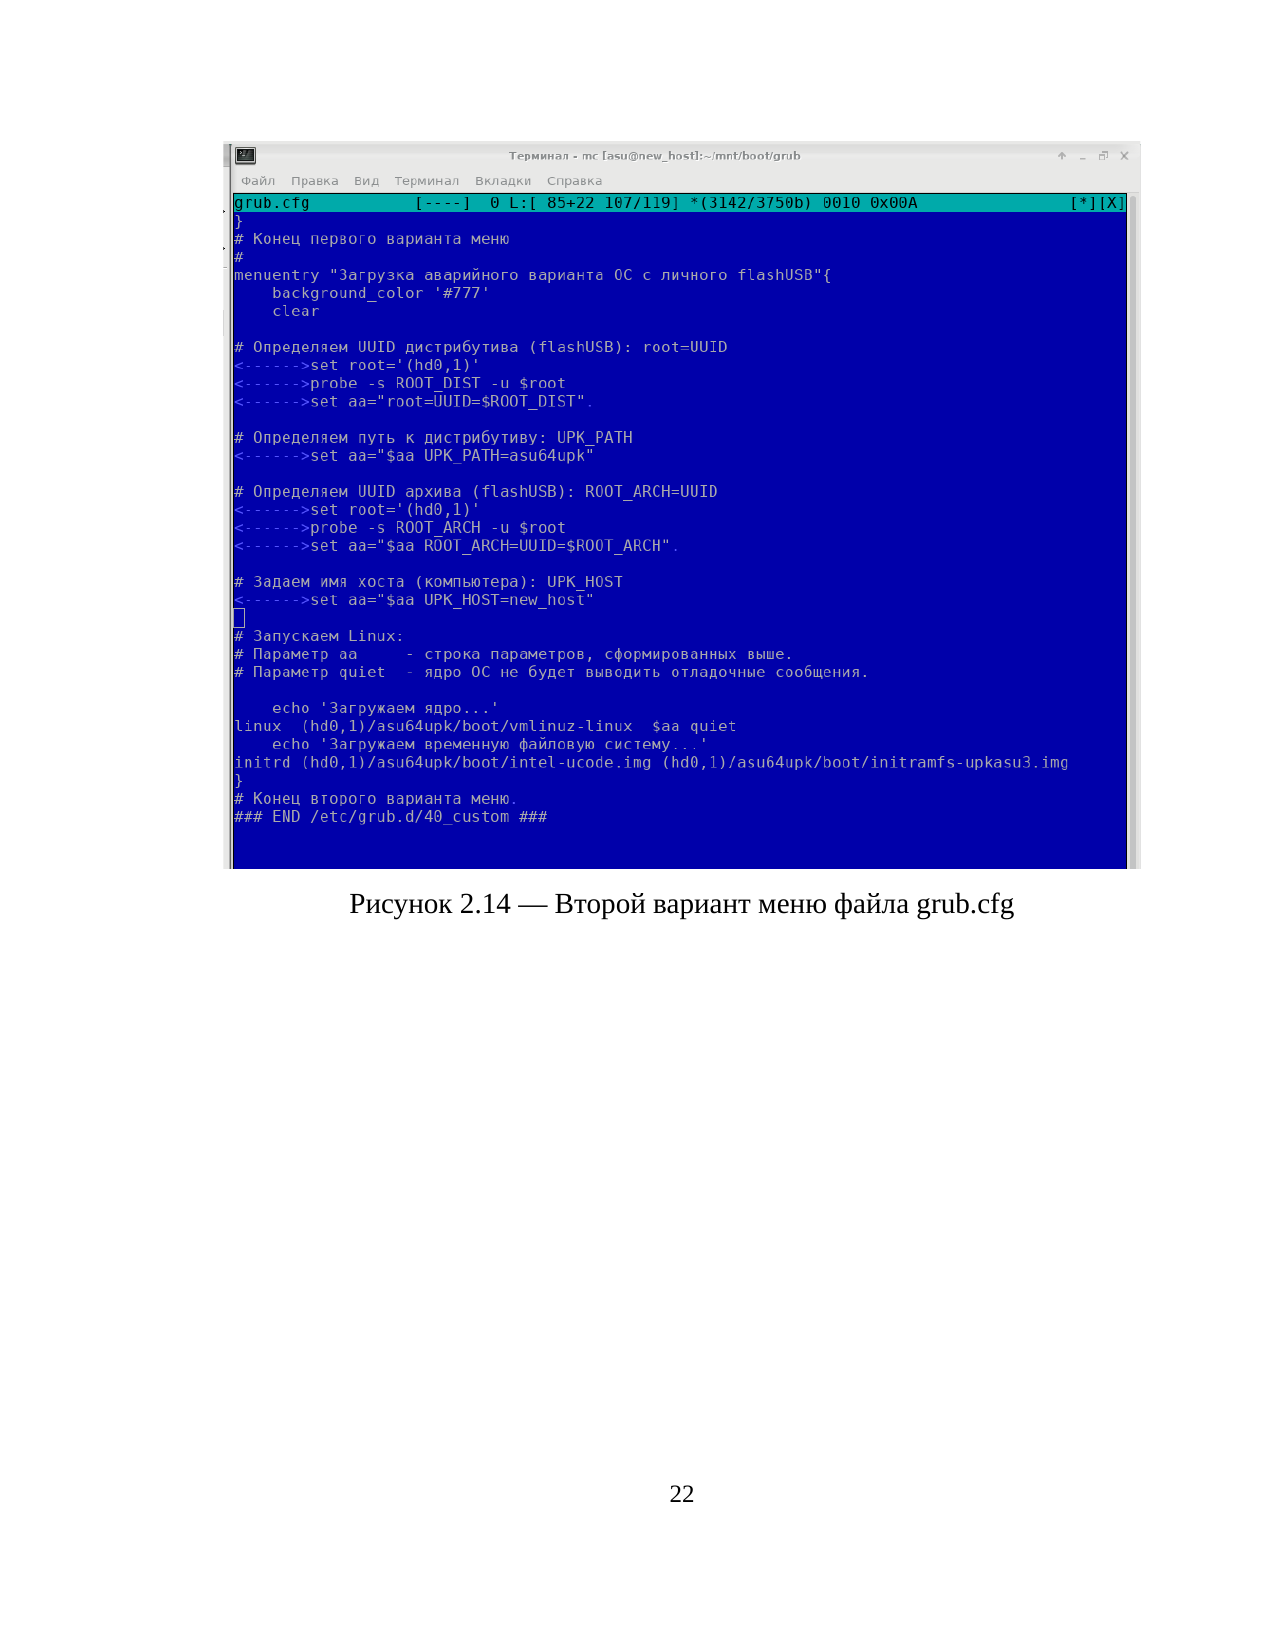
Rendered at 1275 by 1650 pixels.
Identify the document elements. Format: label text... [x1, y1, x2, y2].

text Рисунок 2.14 — Второй вариант меню файла grub.cfg [177, 142, 1186, 919]
